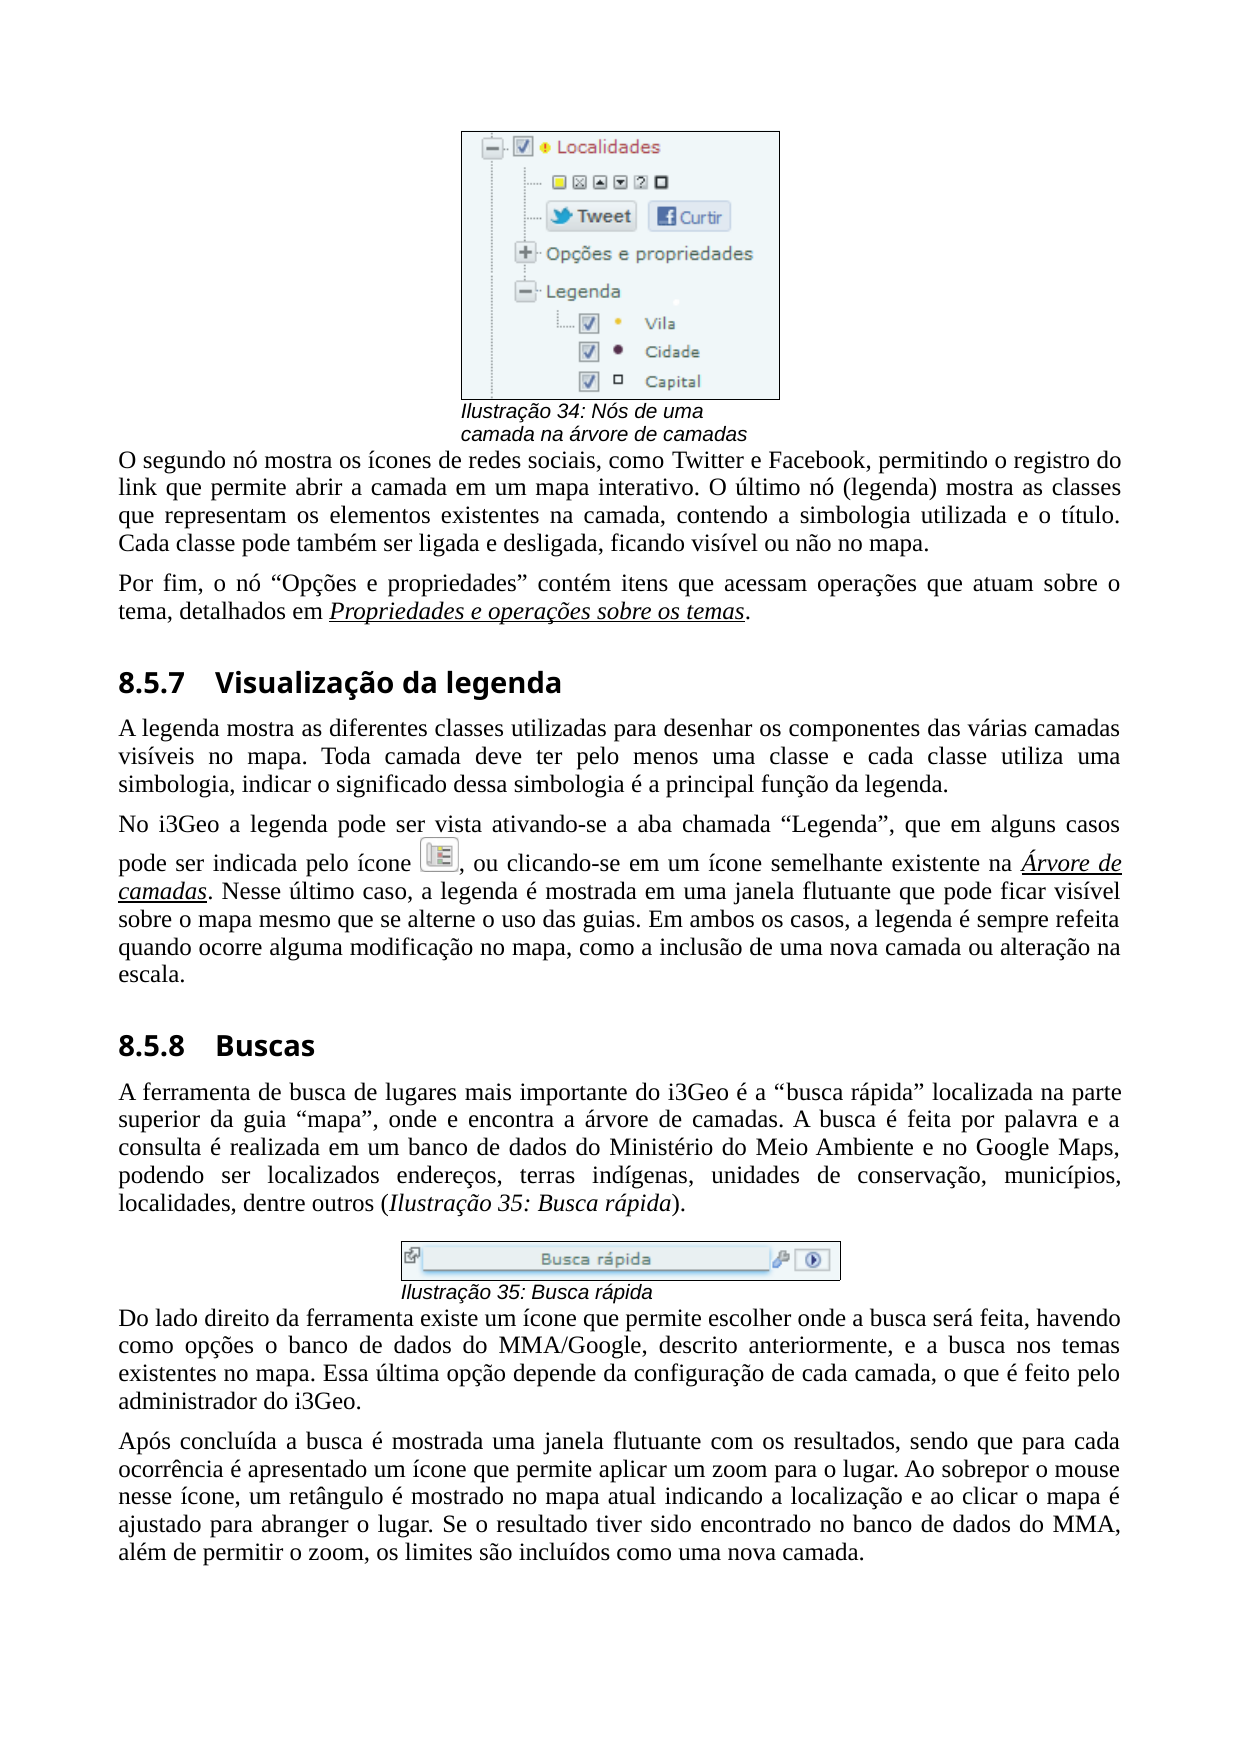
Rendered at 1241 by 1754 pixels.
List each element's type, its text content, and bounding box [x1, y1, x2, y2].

subtitle Visualização da legenda [118, 662, 1122, 702]
text O segundo nó mostra os ícones de redes sociais, como Twitter e Facebook, permitindo o registro do link que permite abrir a camada em um mapa interativo. O último nó (legenda) mostra as classes que representam os elementos existentes na camada, contendo a simbologia utilizada e o título. Cada classe pode também ser ligada e desligada, ficando visível ou não no mapa. [118, 118, 1122, 557]
text A ferramenta de busca de lugares mais importante do i3Geo é a “busca rápida” localizada na parte superior da guia “mapa”, onde e encontra a árvore de camadas. A busca é feita por palavra e a consulta é realizada em um banco de dados do Ministério do Meio Ambiente e no Google Maps, podendo ser localizados endereços, terras indígenas, unidades de conservação, municípios, localidades, dentre outros (Ilustração 35: Busca rápida). [118, 1078, 1122, 1216]
subtitle Buscas [118, 1026, 1122, 1065]
text Do lado direito da ferramenta existe um ícone que permite escolher onde a busca será feita, havendo como opções o banco de dados do MMA/Google, descrito anteriormente, e a busca nos temas existentes no mapa. Essa última opção depende da configuração de cada camada, o que é feito pelo administrador do i3Geo. [118, 1229, 1122, 1414]
text Por fim, o nó “Opções e propriedades” contém itens que acessam operações que atuam sobre o tema, detalhados em Propriedades e operações sobre os temas. [118, 569, 1122, 624]
text A legenda mostra as diferentes classes utilizadas para desenhar os componentes das várias camadas visíveis no mapa. Toda camada deve ter pelo menos uma classe e cada classe utiliza uma simbologia, indicar o significado dessa simbologia é a principal função da legenda. [118, 714, 1122, 797]
text Ilustração 34: Nós de uma camada na árvore de camadas [461, 400, 779, 446]
text Ilustração 35: Busca rápida [401, 1281, 839, 1304]
text No i3Geo a legenda pode ser vista ativando-se a aba chamada “Legenda”, que em alguns casos pode ser indicada pelo ícone , ou clicando-se em um ícone semelhante existente na Árvore de camadas. Nesse último caso, a legenda é mostrada em uma janela flutuante que pode ficar visível sobre o mapa mesmo que se alterne o uso das guias. Em ambos os casos, a legenda é sempre refeita quando ocorre alguma modificação no mapa, como a inclusão de uma nova camada ou alteração na escala. [118, 810, 1122, 988]
picture [462, 132, 779, 399]
picture [402, 1242, 840, 1280]
picture [420, 837, 459, 872]
text Após concluída a busca é mostrada uma janela flutuante com os resultados, sendo que para cada ocorrência é apresentado um ícone que permite aplicar um zoom para o lugar. Ao sobrepor o mouse nesse ícone, um retângulo é mostrado no mapa atual indicando a localização e ao clicar o mapa é ajustado para abranger o lugar. Se o resultado tiver sido encontrado no banco de dados do MMA, além de permitir o zoom, os limites são incluídos como uma nova camada. [118, 1427, 1122, 1566]
